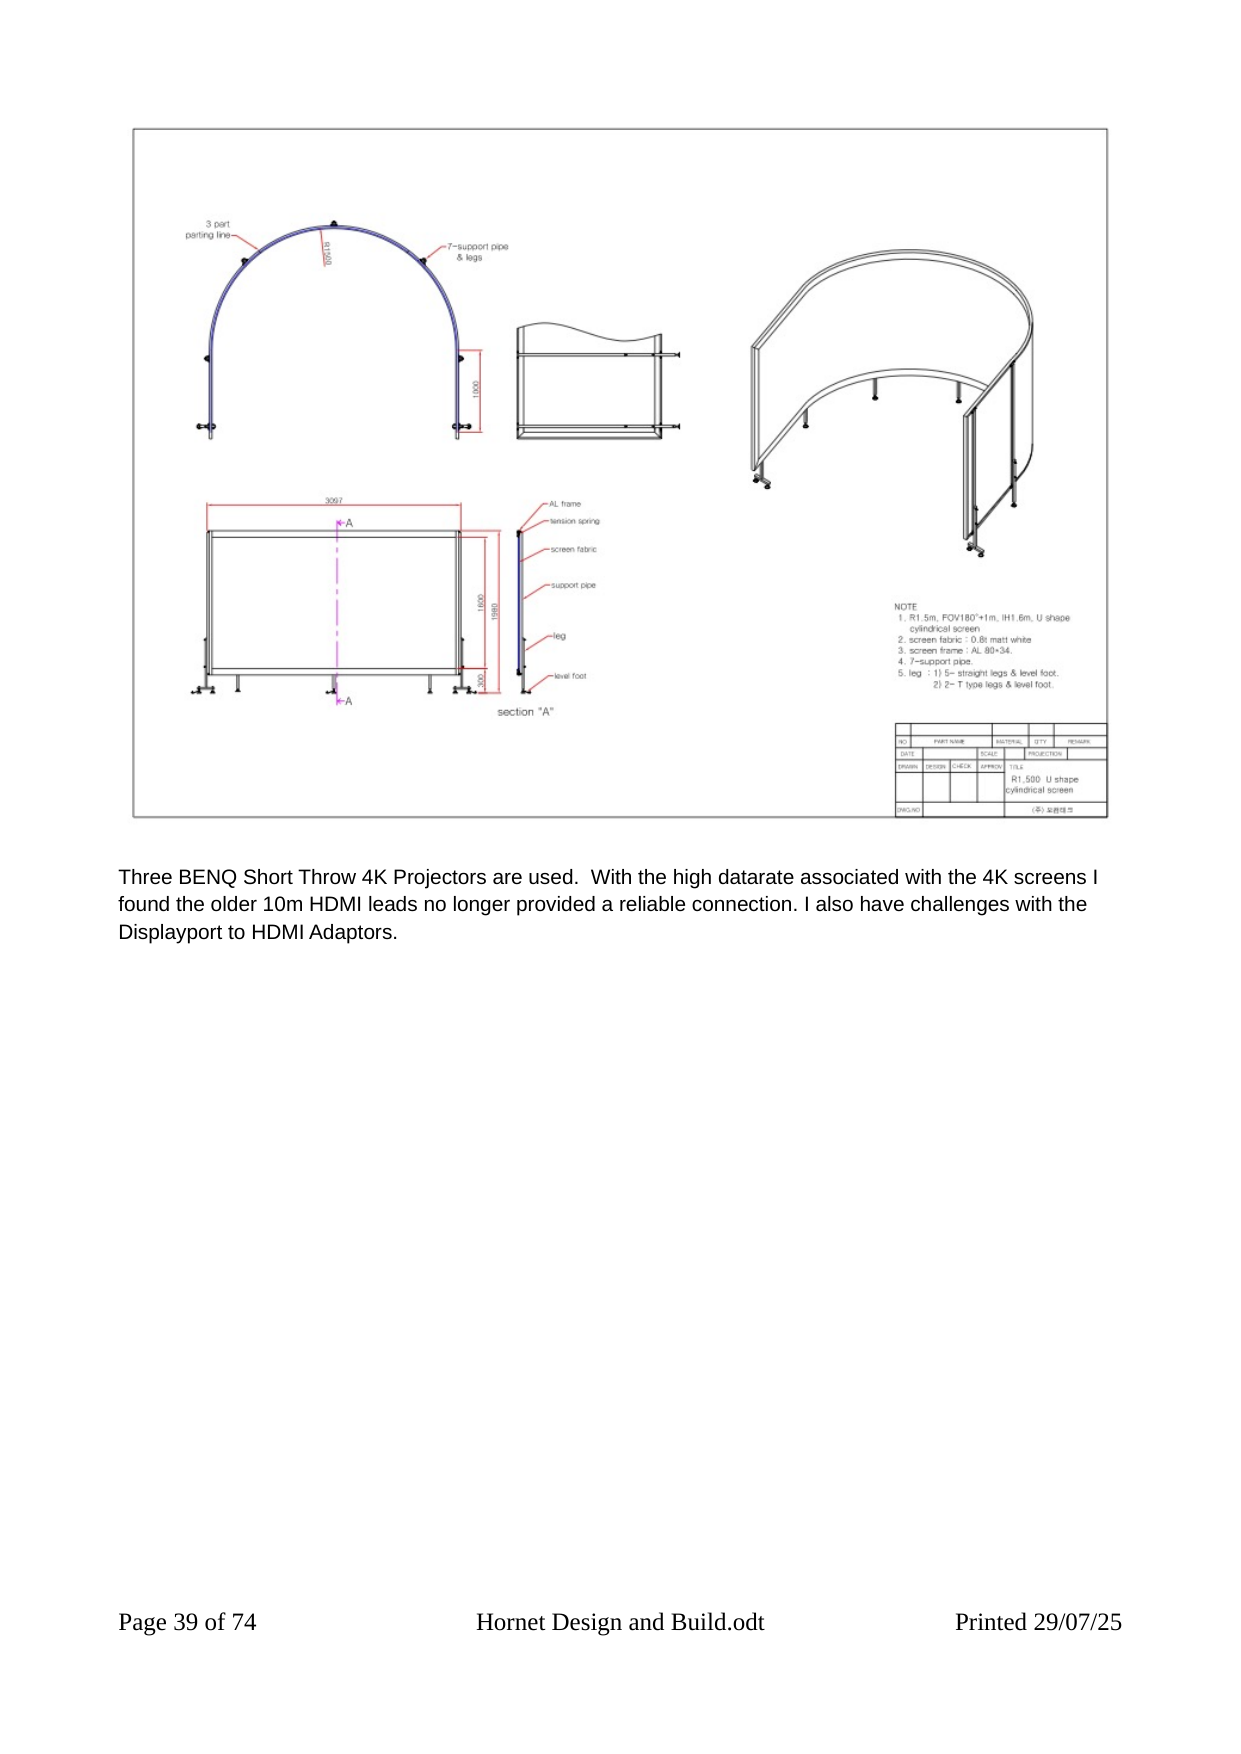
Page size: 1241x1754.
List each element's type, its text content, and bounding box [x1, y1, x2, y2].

picture [118, 118, 1123, 828]
text Three BENQ Short Throw 4K Projectors are used. With the high datarate associated with the 4K screens I found the older 10m HDMI leads no longer provided a reliable connection. I also have challenges with the Displayport to HDMI Adaptors. [118, 865, 1122, 944]
